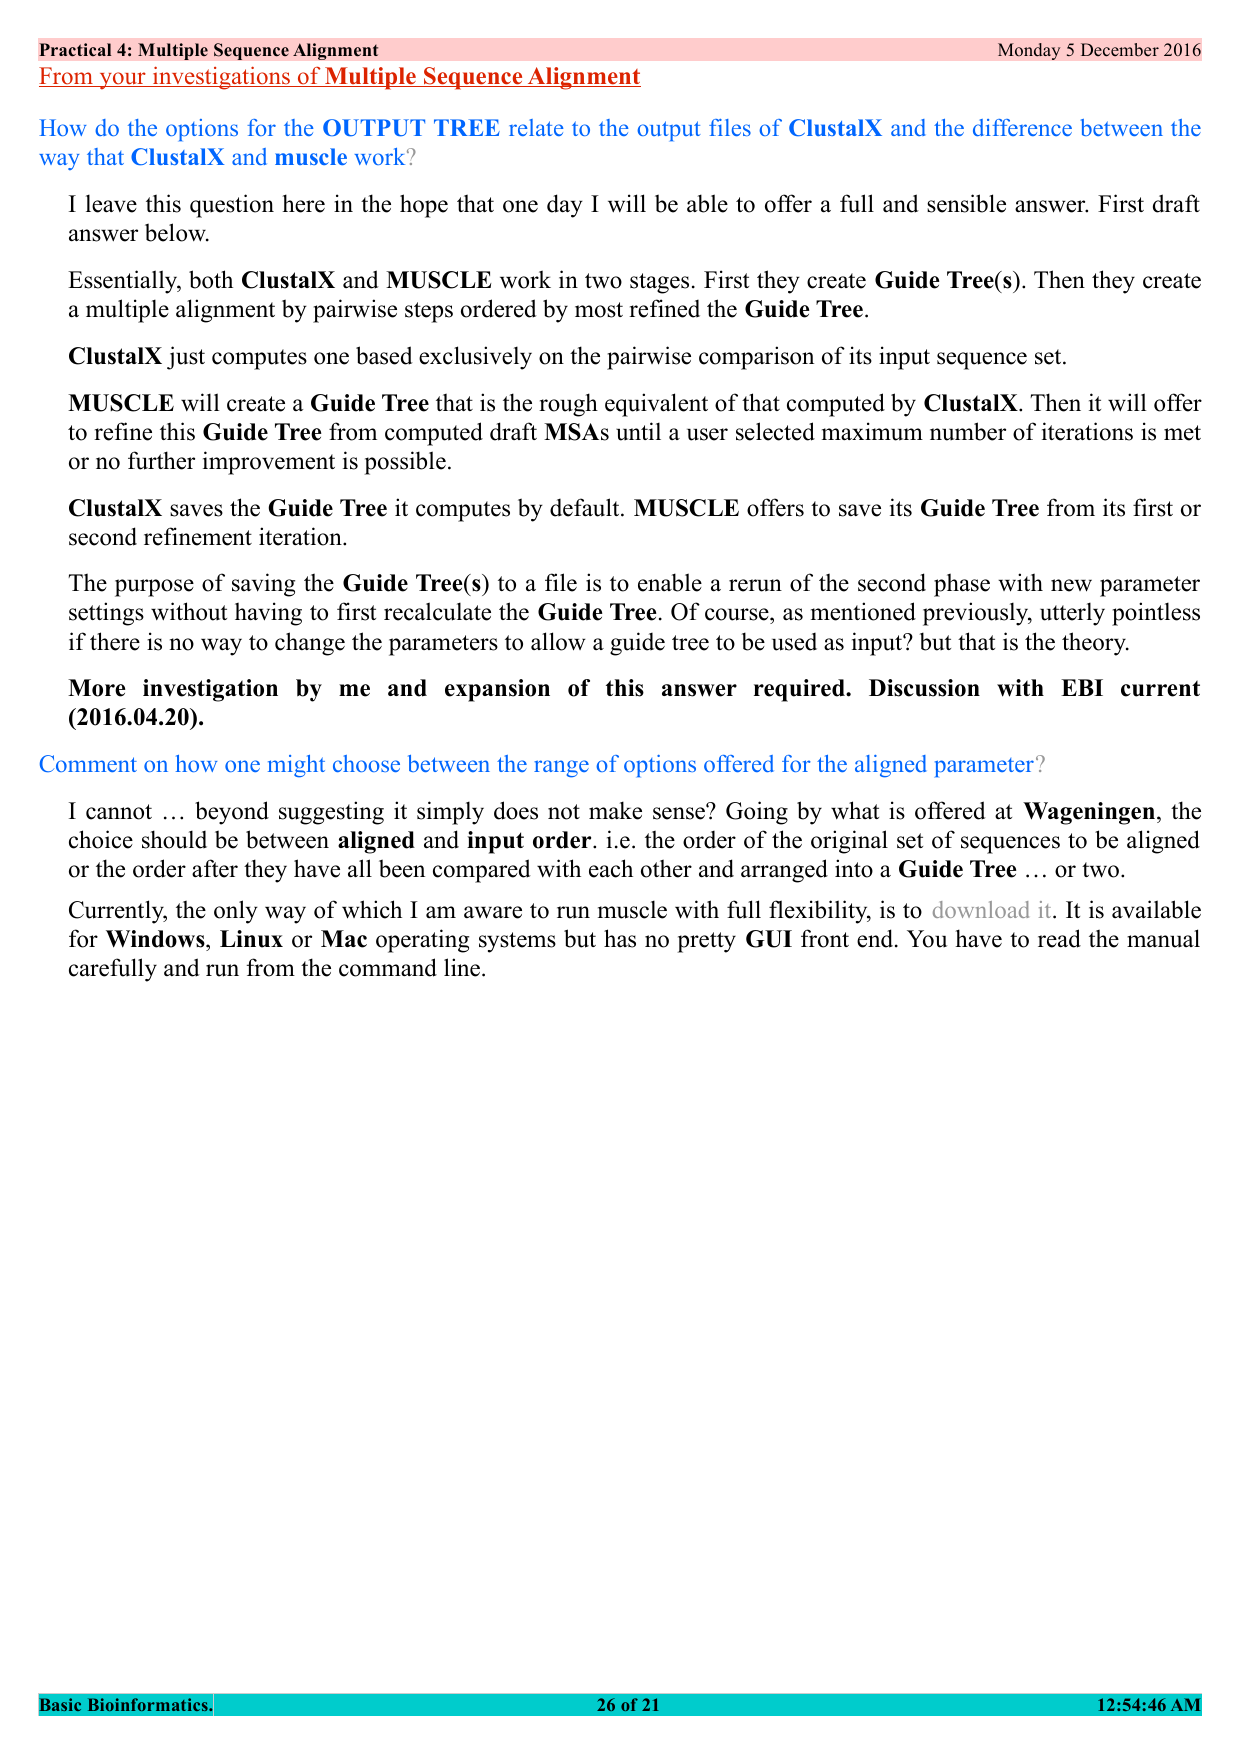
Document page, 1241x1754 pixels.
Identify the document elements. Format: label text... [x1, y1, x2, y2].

text ClustalX just computes one based exclusively on the pairwise comparison of its input sequence set. [68, 341, 1202, 370]
text Currently, the only way of which I am aware to run muscle with full flexibility, is to download it. It is available for Windows, Linux or Mac operating systems but has no pretty GUI front end. You have to read the manual carefully and run from the command line. [68, 895, 1202, 982]
text I cannot … beyond suggesting it simply does not make sense? Going by what is offered at Wageningen, the choice should be between aligned and input order. i.e. the order of the original set of sequences to be aligned or the order after they have all been compared with each other and arranged into a Guide Tree … or two. [68, 796, 1202, 883]
text From your investigations of Multiple Sequence Alignment [38, 61, 1202, 89]
text The purpose of saving the Guide Tree(s) to a file is to enable a rerun of the second phase with new parameter settings without having to first recalculate the Guide Tree. Of course, as mentioned previously, utterly pointless if there is no way to change the parameters to allow a guide tree to be used as input? but that is the theory. [68, 568, 1202, 655]
text Essentially, both ClustalX and MUSCLE work in two stages. First they create Guide Tree(s). Then they create a multiple alignment by pairwise steps ordered by most refined the Guide Tree. [68, 265, 1202, 323]
text How do the options for the OUTPUT TREE relate to the output files of ClustalX and the difference between the way that ClustalX and muscle work? [38, 113, 1202, 171]
text I leave this question here in the hope that one day I will be able to offer a full and sensible answer. First draft answer below. [68, 189, 1202, 247]
text ClustalX saves the Guide Tree it computes by default. MUSCLE offers to save its Guide Tree from its first or second refinement iteration. [68, 492, 1202, 551]
text MUSCLE will create a Guide Tree that is the rough equivalent of that computed by ClustalX. Then it will offer to refine this Guide Tree from computed draft MSAs until a user selected maximum number of iterations is met or no further improvement is possible. [68, 387, 1202, 475]
text Comment on how one might choose between the range of options offered for the aligned parameter? [38, 749, 1202, 778]
text More investigation by me and expansion of this answer required. Discussion with EBI current (2016.04.20). [68, 673, 1202, 731]
